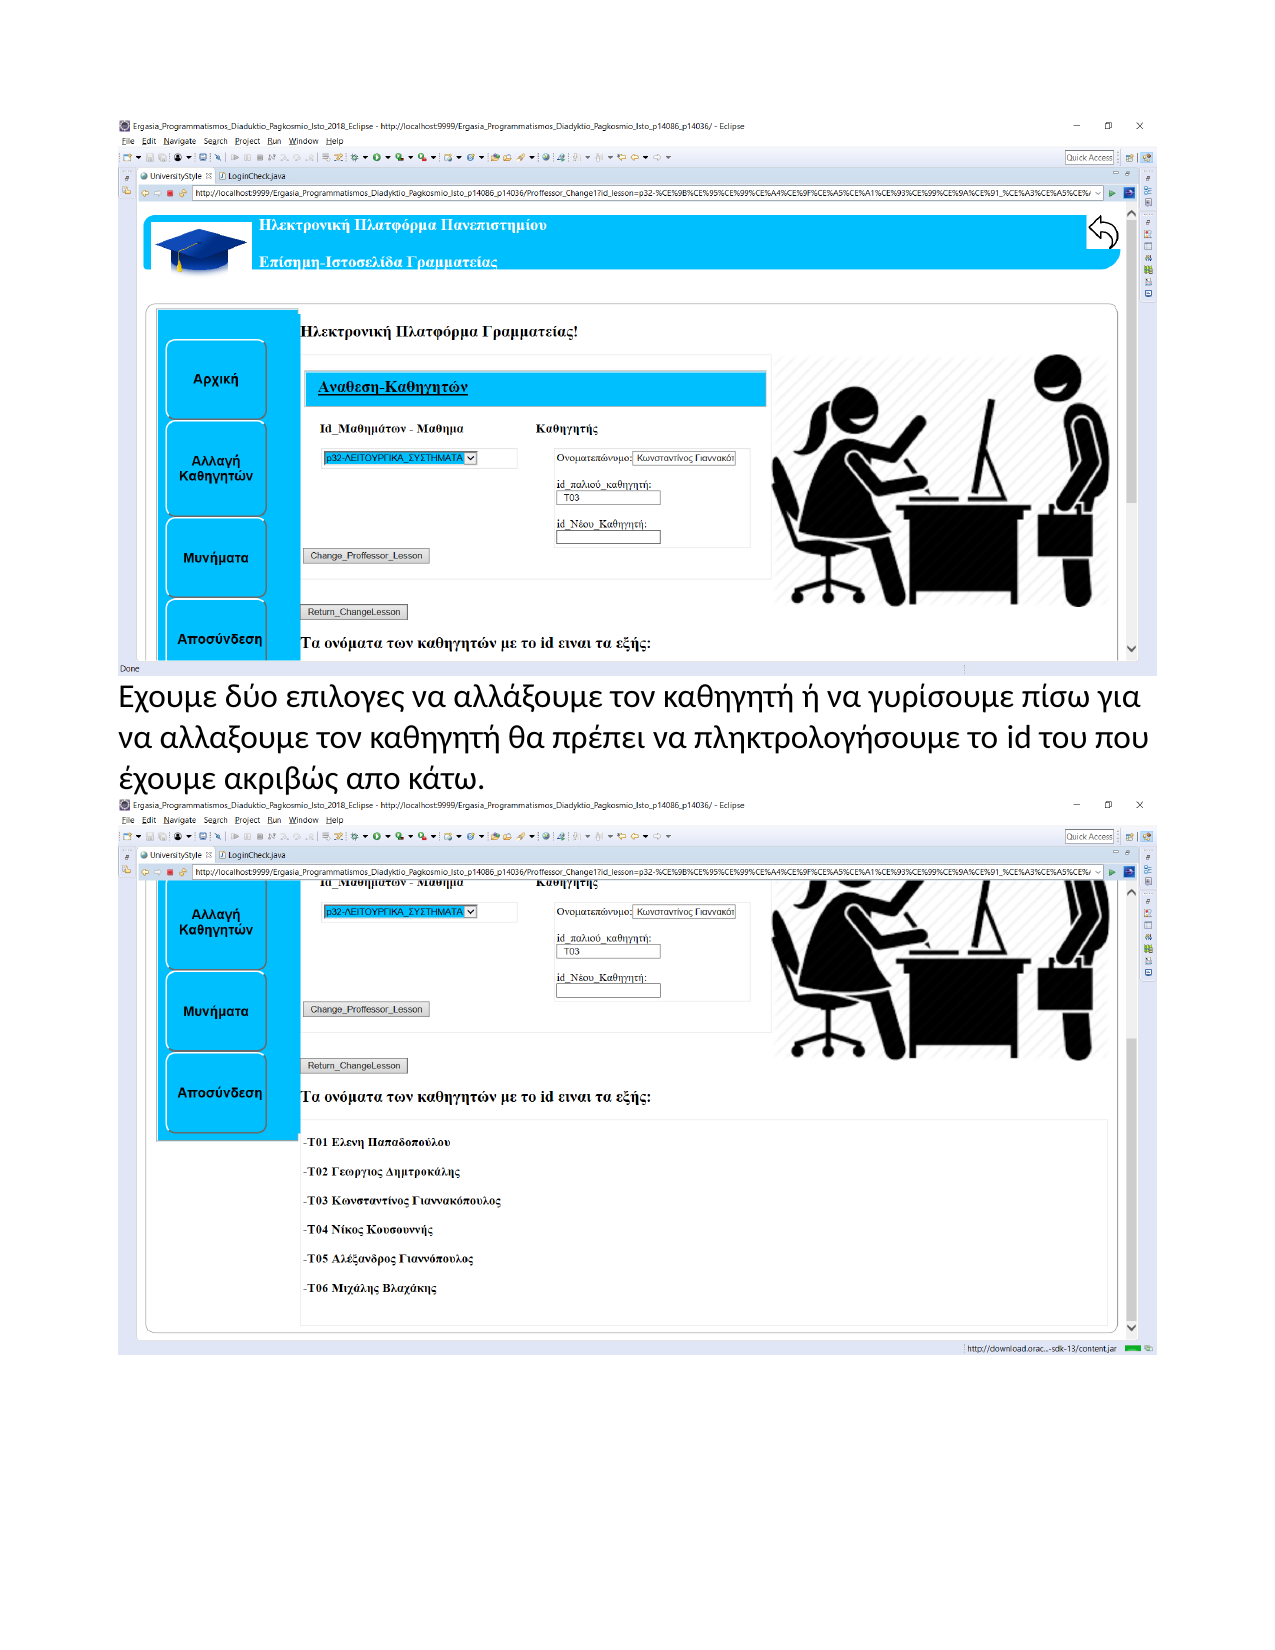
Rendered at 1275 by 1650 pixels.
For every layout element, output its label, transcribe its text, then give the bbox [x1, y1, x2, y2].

picture [118, 797, 1157, 1355]
text Εχουμε δύο επιλογες να αλλάξουμε τον καθηγητή ή να γυρίσουμε πίσω για να αλλαξουμε τον καθηγητή θα πρέπει να πληκτρολογήσουμε το id του που έχουμε ακριβώς απο κάτω. [118, 676, 1157, 797]
picture [118, 118, 1157, 676]
